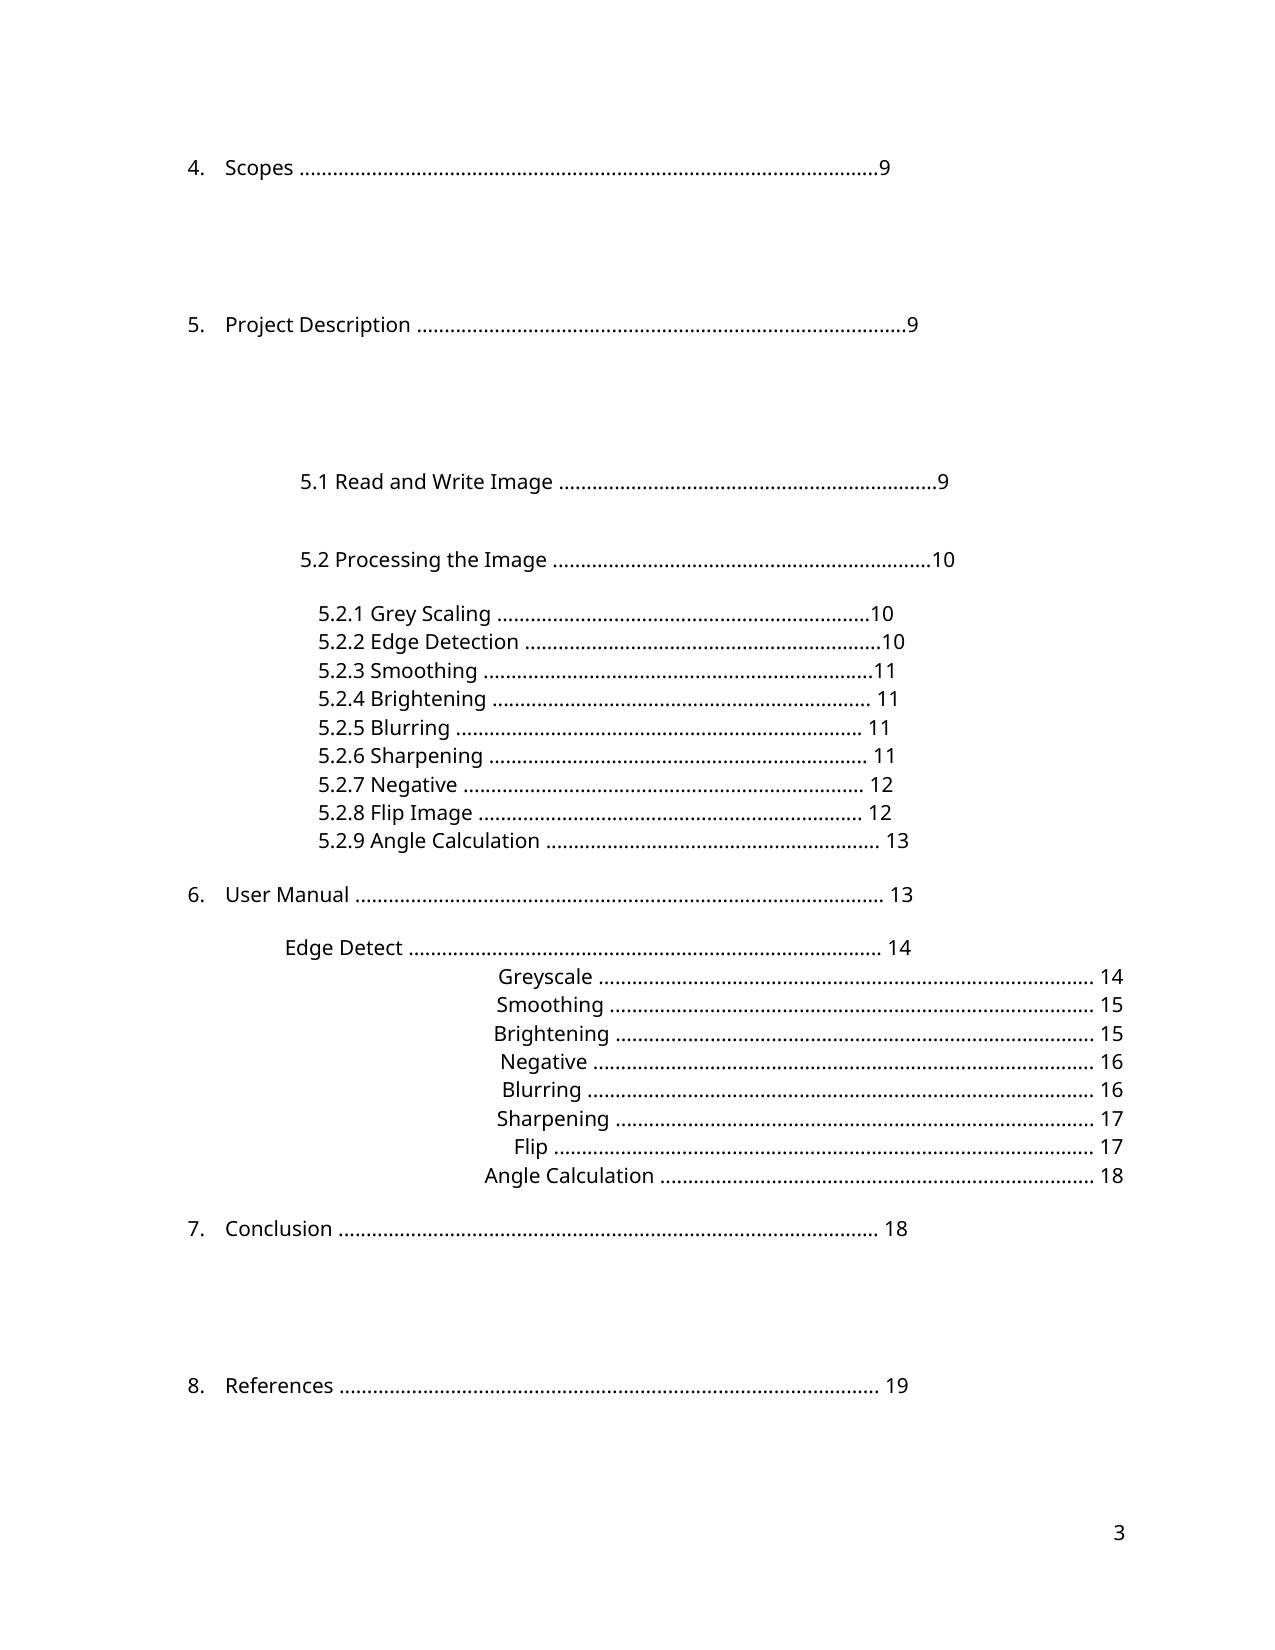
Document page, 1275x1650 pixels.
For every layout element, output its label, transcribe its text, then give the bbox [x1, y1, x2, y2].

text Sharpening ...................................................................................... 17 [150, 1104, 1125, 1132]
text Angle Calculation .............................................................................. 18 [150, 1161, 1125, 1189]
text Edge Detect ..................................................................................... 14 [150, 933, 1125, 962]
list 5.2 Processing the Image ....................................................................10 [300, 546, 1125, 574]
text 5.2.1 Grey Scaling ...................................................................10 [150, 599, 1125, 627]
text 5.2.4 Brightening .................................................................... 11 [150, 684, 1125, 713]
text 5.2.7 Negative ........................................................................ 12 [150, 770, 1125, 798]
list References ................................................................................................. 19 [187, 1371, 1125, 1400]
list Conclusion ................................................................................................. 18 [187, 1214, 1125, 1243]
list 5.1 Read and Write Image ....................................................................9 [300, 467, 1125, 496]
text Blurring ........................................................................................... 16 [150, 1076, 1125, 1104]
text Brightening ...................................................................................... 15 [150, 1019, 1125, 1047]
text 5.2.2 Edge Detection ................................................................10 [150, 627, 1125, 656]
text 5.2.3 Smoothing ......................................................................11 [150, 656, 1125, 684]
text Greyscale ......................................................................................... 14 [150, 962, 1125, 990]
text 5.2.9 Angle Calculation ............................................................ 13 [150, 827, 1125, 855]
text 5.2.6 Sharpening .................................................................... 11 [150, 741, 1125, 770]
list User Manual ............................................................................................... 13 [187, 880, 1125, 908]
list Project Description ........................................................................................9 [187, 310, 1125, 339]
text Flip ................................................................................................. 17 [150, 1132, 1125, 1161]
text Smoothing ....................................................................................... 15 [150, 990, 1125, 1019]
text 5.2.8 Flip Image ..................................................................... 12 [150, 798, 1125, 827]
text Negative .......................................................................................... 16 [150, 1047, 1125, 1076]
text 5.2.5 Blurring ......................................................................... 11 [150, 713, 1125, 741]
list Scopes ........................................................................................................9 [187, 153, 1125, 182]
